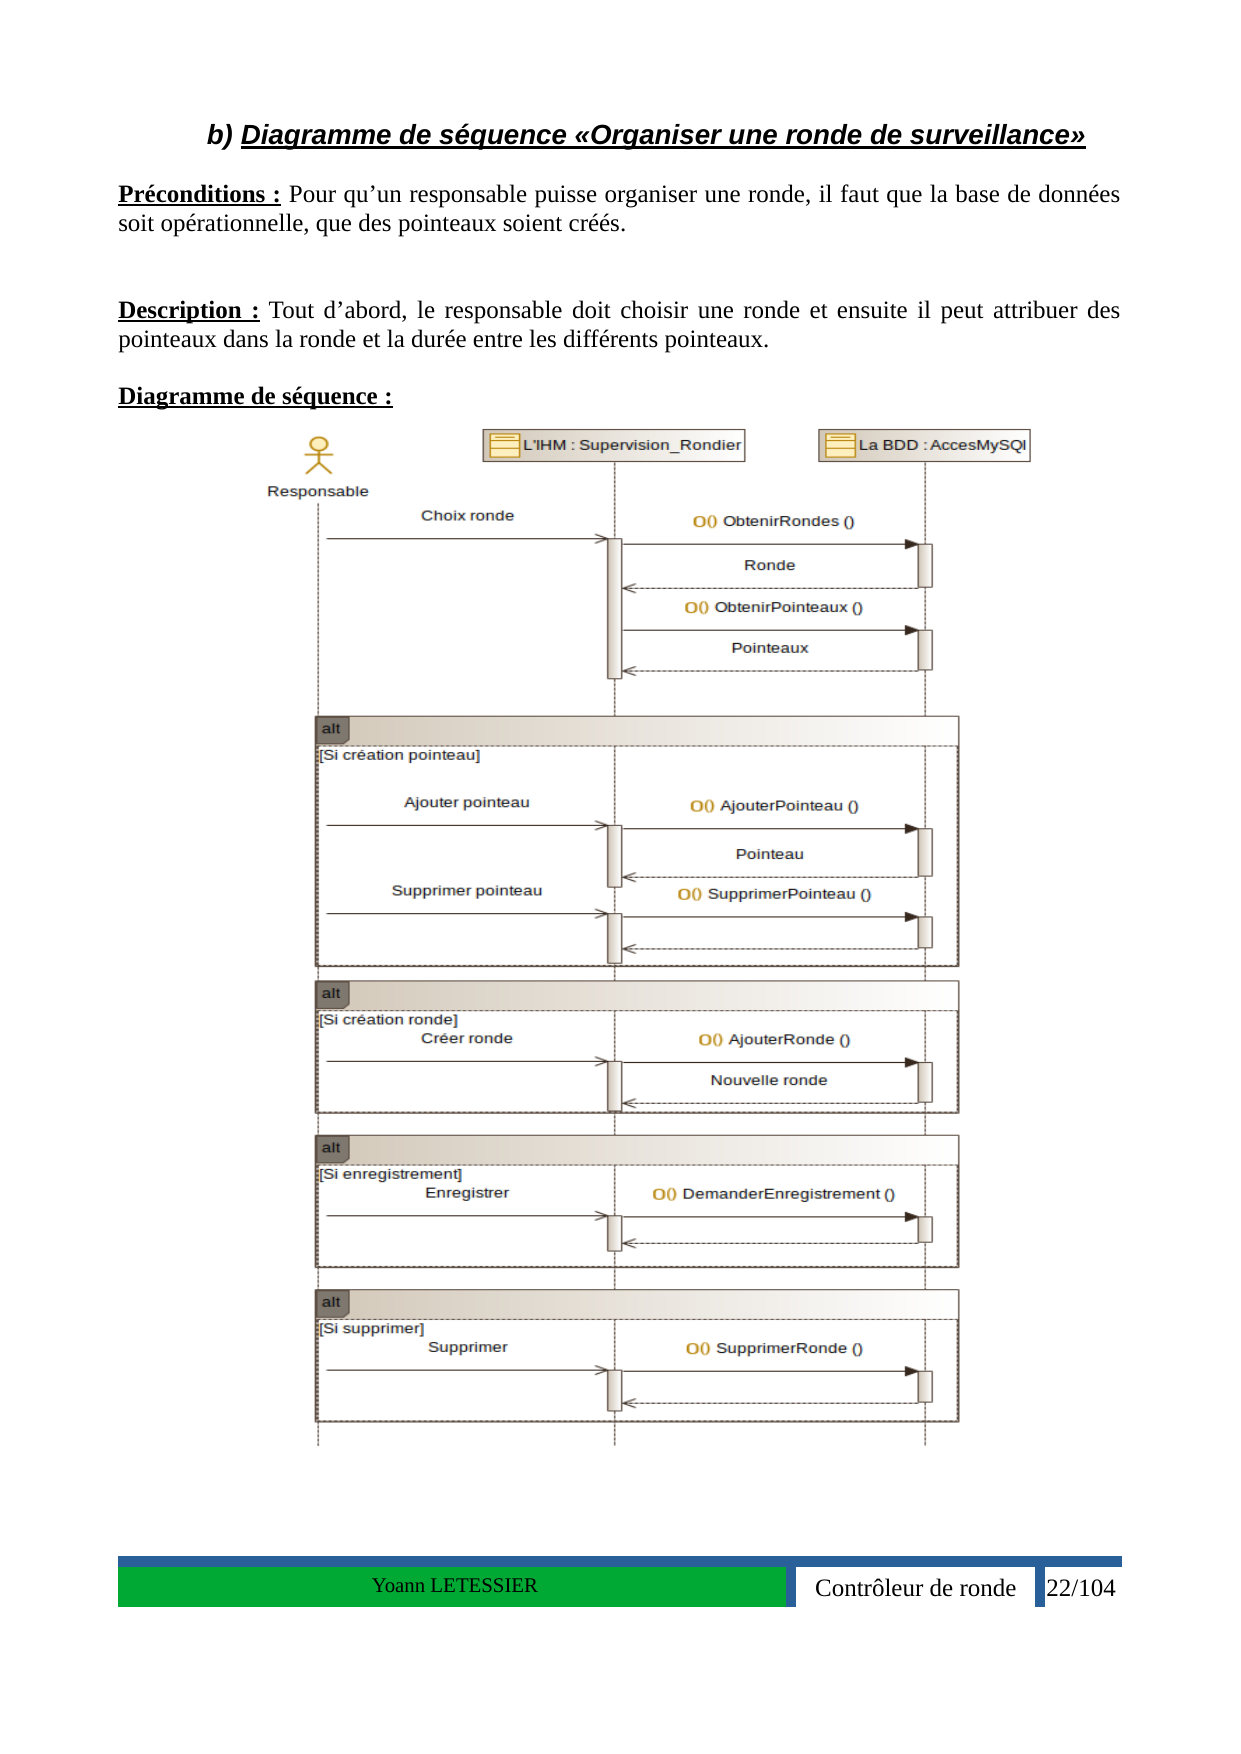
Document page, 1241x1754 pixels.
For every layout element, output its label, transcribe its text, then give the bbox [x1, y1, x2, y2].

text Diagramme de séquence : [118, 381, 1122, 410]
text Description : Tout d’abord, le responsable doit choisir une ronde et ensuite il peut attribuer des pointeaux dans la ronde et la durée entre les différents pointeaux. [118, 295, 1122, 353]
subtitle Diagramme de séquence «Organiser une ronde de surveillance» [118, 118, 1122, 150]
picture [217, 418, 1045, 1446]
text Préconditions : Pour qu’un responsable puisse organiser une ronde, il faut que la base de données soit opérationnelle, que des pointeaux soient créés. [118, 179, 1122, 237]
